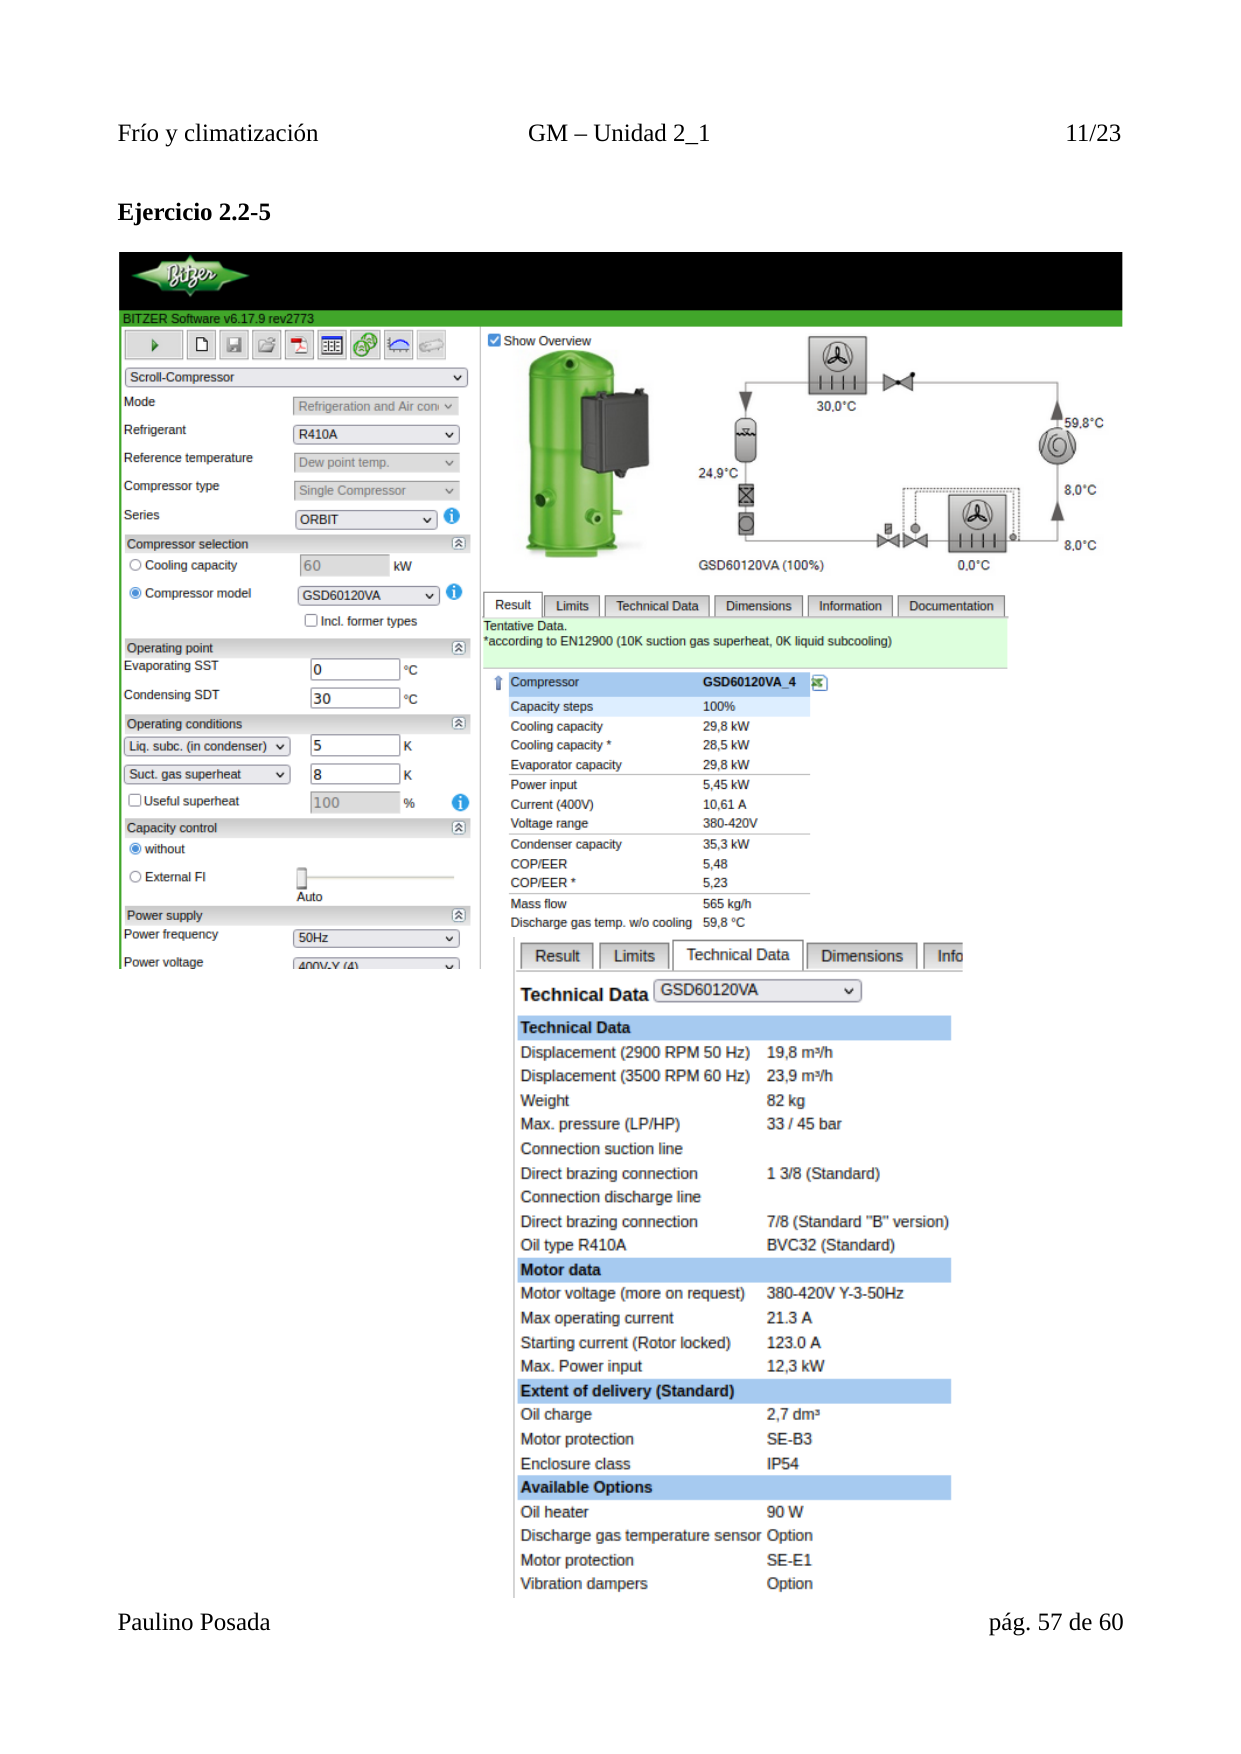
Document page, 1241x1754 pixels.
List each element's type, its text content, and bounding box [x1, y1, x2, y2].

text Ejercicio 2.2-5 [117, 197, 1123, 226]
picture [118, 252, 1123, 1598]
